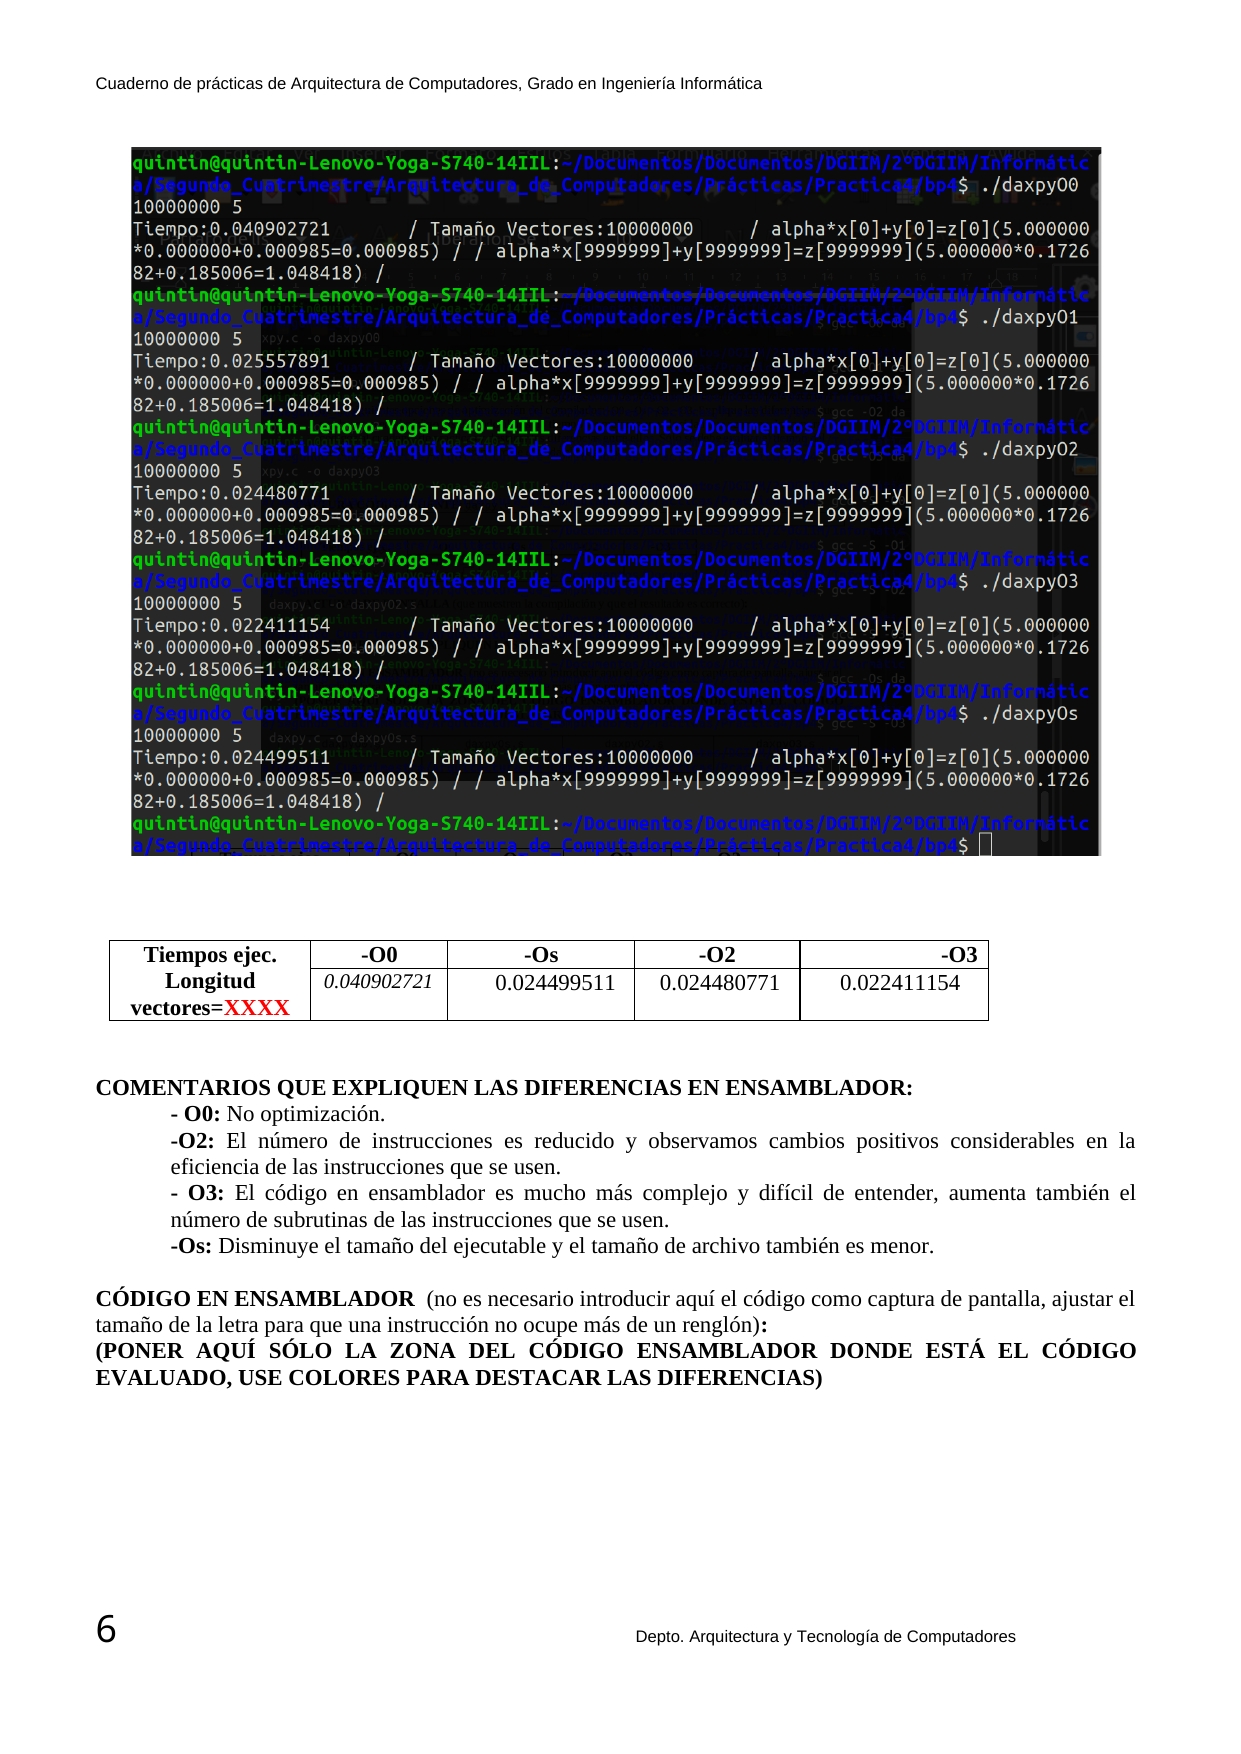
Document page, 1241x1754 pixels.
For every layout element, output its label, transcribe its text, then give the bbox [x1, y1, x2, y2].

text (PONER AQUÍ SÓLO LA ZONA DEL CÓDIGO ENSAMBLADOR DONDE ESTÁ EL CÓDIGO EVALUADO, USE COLORES PARA DESTACAR LAS DIFERENCIAS) [95, 1338, 1137, 1390]
text CÓDIGO EN ENSAMBLADOR (no es necesario introducir aquí el código como captura de pantalla, ajustar el tamaño de la letra para que una instrucción no ocupe más de un renglón): [95, 1285, 1137, 1338]
text -O2: El número de instrucciones es reducido y observamos cambios positivos considerables en la eficiencia de las instrucciones que se usen. [170, 1127, 1137, 1179]
text - O3: El código en ensamblador es mucho más complejo y difícil de entender, aumenta también el número de subrutinas de las instrucciones que se usen. [170, 1179, 1137, 1232]
table_cell 0.024499511 [448, 969, 634, 1020]
table_header -O0 [311, 941, 447, 968]
text -Os: Disminuye el tamaño del ejecutable y el tamaño de archivo también es menor. [170, 1232, 1137, 1258]
table_cell 0.024480771 [635, 969, 799, 1020]
table_header Tiempos ejec. Longitud vectores=XXXX [110, 941, 310, 1020]
table_header -Os [448, 941, 634, 968]
text - O0: No optimización. [170, 1100, 1137, 1127]
table_header -O3 [801, 941, 988, 968]
picture [131, 147, 1102, 856]
text COMENTARIOS QUE EXPLIQUEN LAS DIFERENCIAS EN ENSAMBLADOR: [95, 1074, 1137, 1100]
table_cell 0.022411154 [801, 969, 988, 1020]
table_cell 0.040902721 [311, 969, 447, 1020]
table_header -O2 [635, 941, 799, 968]
